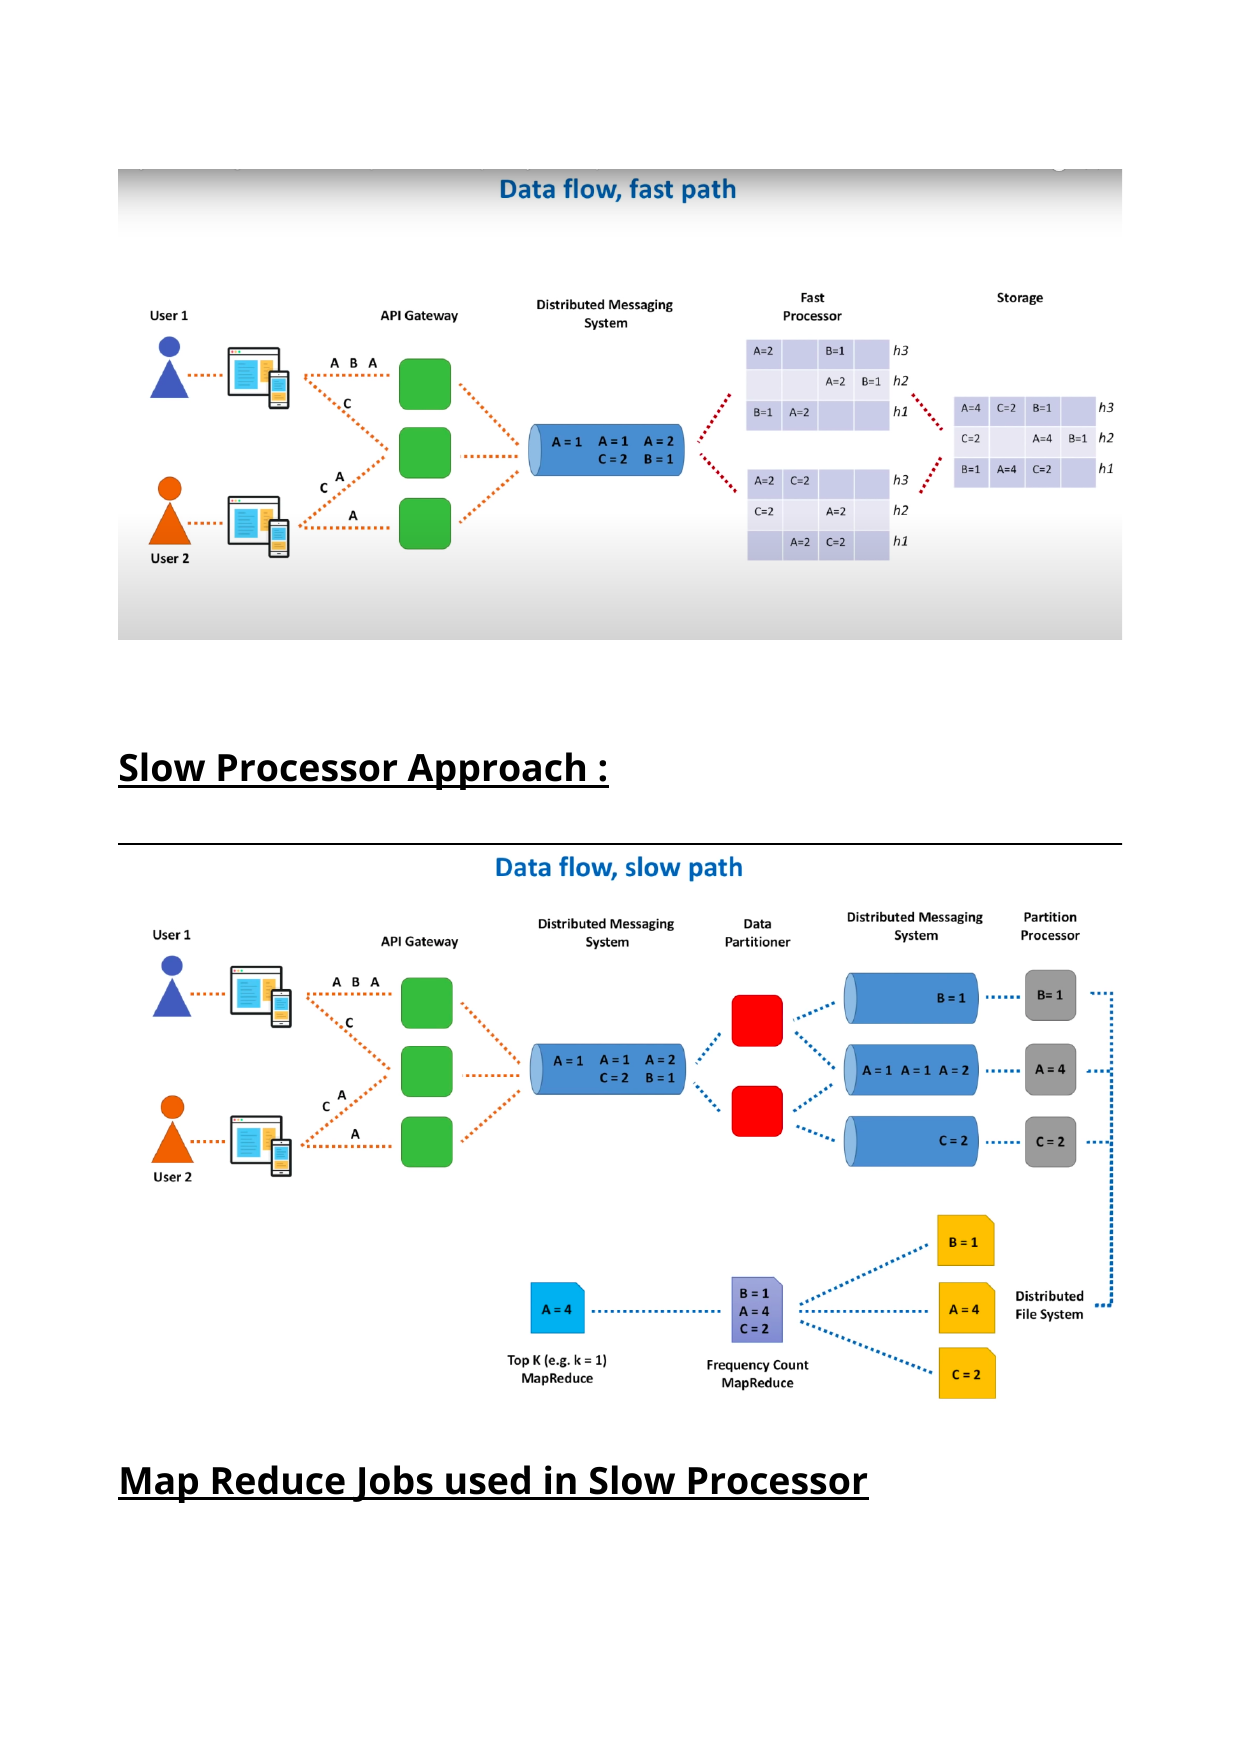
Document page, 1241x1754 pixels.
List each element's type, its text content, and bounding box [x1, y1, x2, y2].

text Slow Processor Approach : [118, 742, 1122, 793]
picture [118, 843, 1123, 1403]
text Map Reduce Jobs used in Slow Processor [118, 1454, 1122, 1505]
picture [118, 169, 1123, 640]
